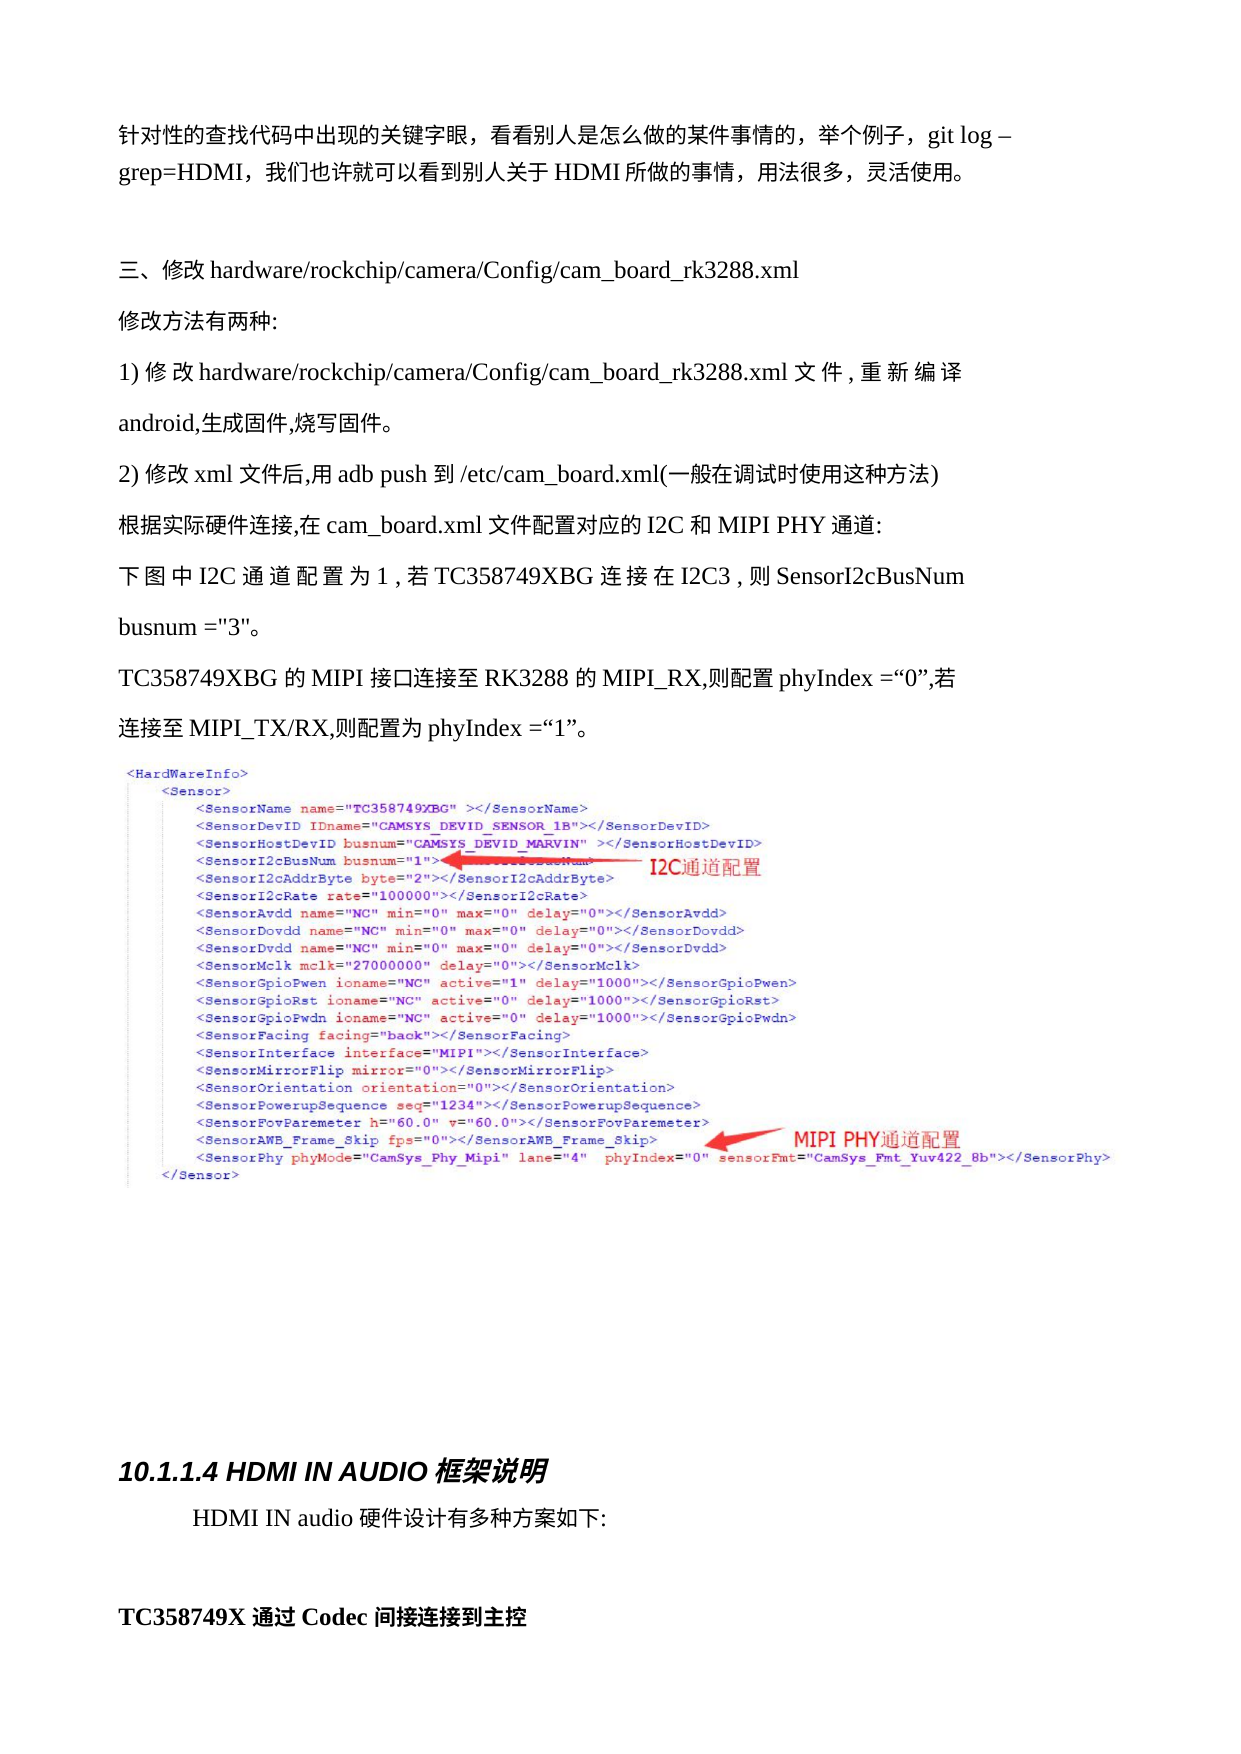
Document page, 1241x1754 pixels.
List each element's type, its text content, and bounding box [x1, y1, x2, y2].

text busnum ="3"。 [118, 609, 1122, 641]
text 插注：编写dts有非常多的技巧，当然我们首先应该具备完善的dts知识，如果后续有时间，我会编写一篇dts的文章，在我们的实践中，我可以提供两个小技巧，当然熟悉之后，根本谈不上技巧。第一，利用好内核自带的Documentation，里面也许能找到非常完善的example说明；第二，利用git或者tig工具，针对性的查找代码中出现的关键字眼，看看别人是怎么做的某件事情的，举个例子，git log –grep=HDMI，我们也许就可以看到别人关于HDMI所做的事情，用法很多，灵活使用。 [118, 118, 1122, 186]
text 根据实际硬件连接,在 cam_board.xml 文件配置对应的 I2C 和 MIPI PHY 通道: [118, 508, 1122, 539]
text 1) 修 改 hardware/rockchip/camera/Config/cam_board_rk3288.xml 文 件 , 重 新 编 译 [118, 355, 1122, 387]
text HDMI IN audio 硬件设计有多种方案如下: [118, 1501, 1122, 1533]
text 连接至 MIPI_TX/RX,则配置为 phyIndex =“1”。 [118, 711, 1122, 743]
text 修改方法有两种: [118, 304, 1122, 336]
text 2) 修改 xml 文件后,用 adb push 到 /etc/cam_board.xml(一般在调试时使用这种方法) [118, 457, 1122, 488]
picture [118, 762, 1123, 1193]
subtitle 10.1.1.4 HDMI IN AUDIO框架说明 [118, 1449, 1122, 1489]
text TC358749X 通过 Codec 间接连接到主控 [118, 1600, 1122, 1632]
text 下 图 中 I2C 通 道 配 置 为 1 , 若 TC358749XBG 连 接 在 I2C3 , 则 SensorI2cBusNum [118, 559, 1122, 590]
text android,生成固件,烧写固件。 [118, 406, 1122, 437]
text 三、修改hardware/rockchip/camera/Config/cam_board_rk3288.xml [118, 253, 1122, 285]
text TC358749XBG 的 MIPI 接口连接至 RK3288 的 MIPI_RX,则配置 phyIndex =“0”,若 [118, 661, 1122, 692]
